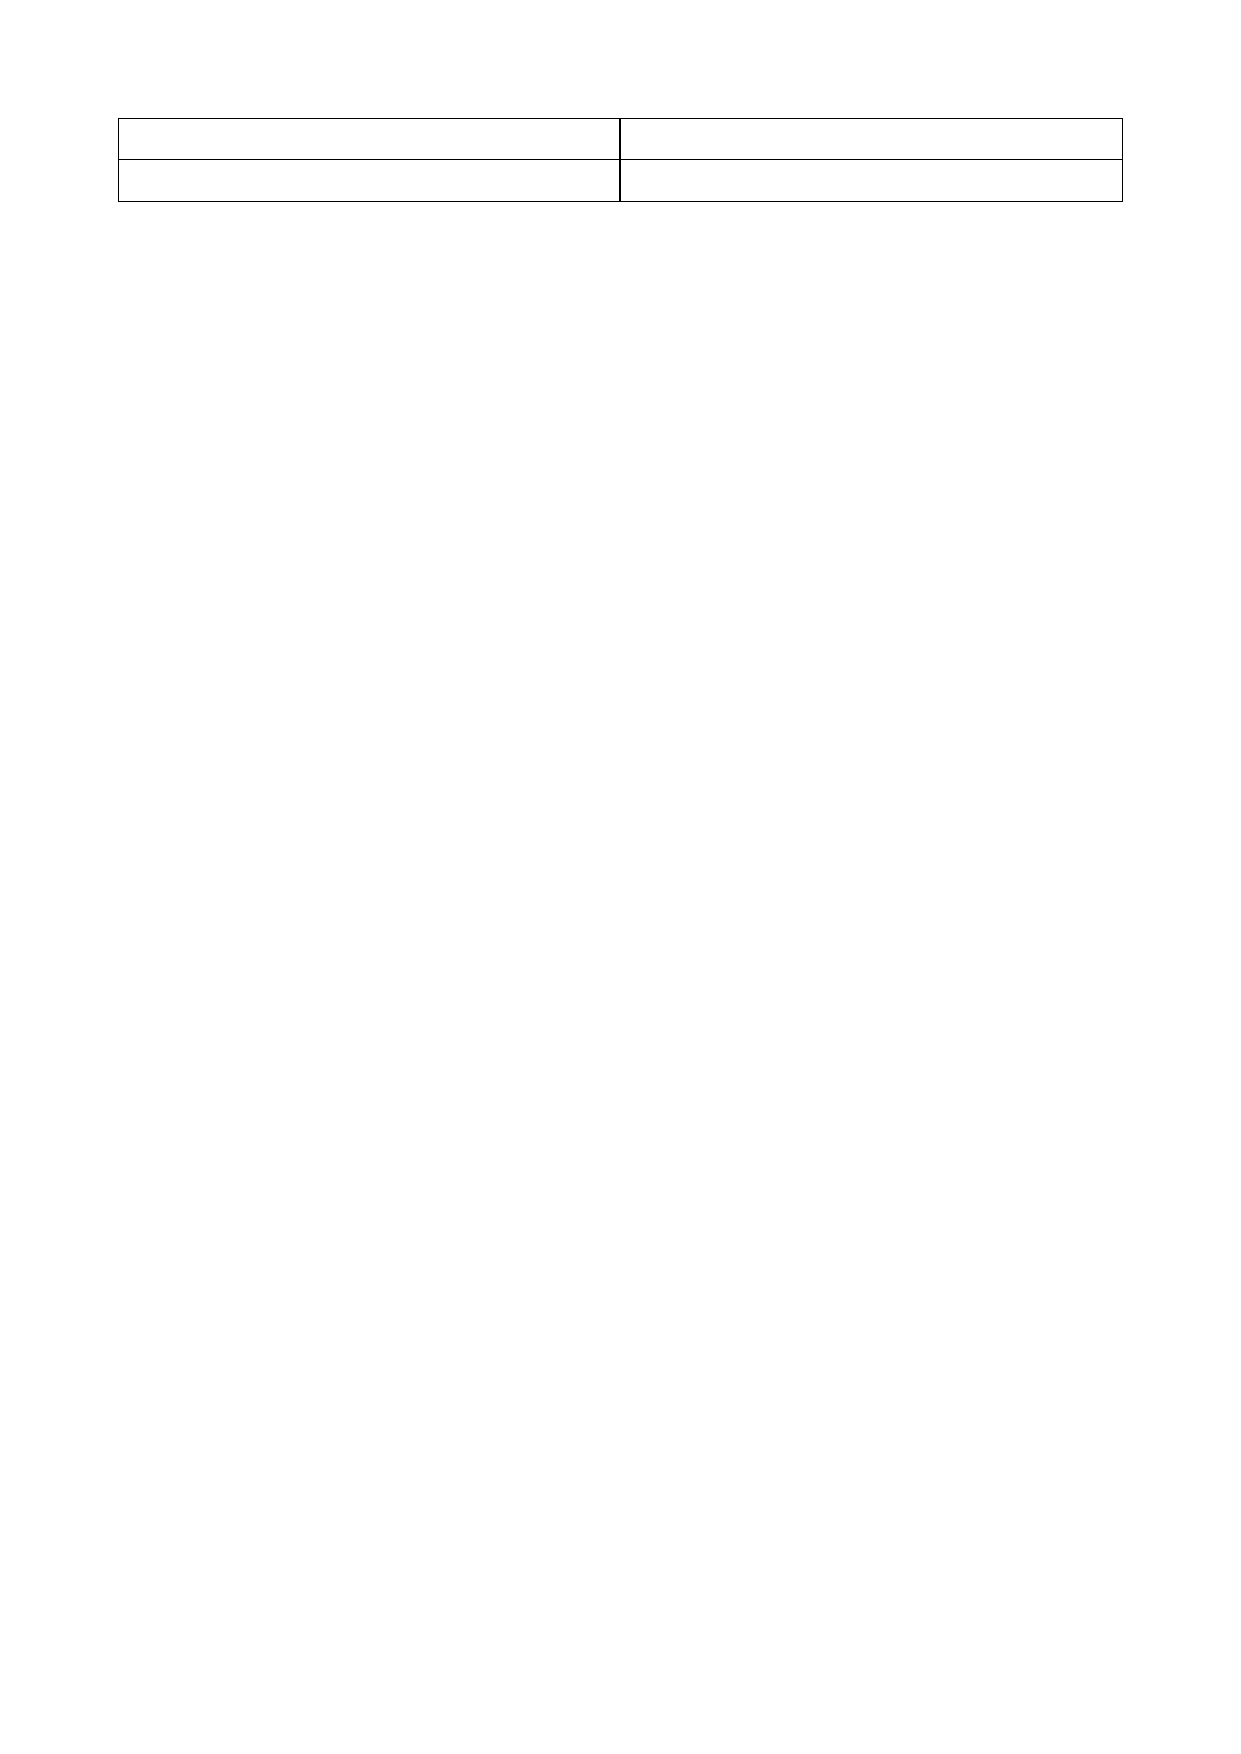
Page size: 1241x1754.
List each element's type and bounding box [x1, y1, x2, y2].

table_cell [621, 160, 1122, 201]
table_cell [621, 119, 1122, 159]
table_cell [119, 160, 619, 201]
table_cell [119, 119, 619, 159]
